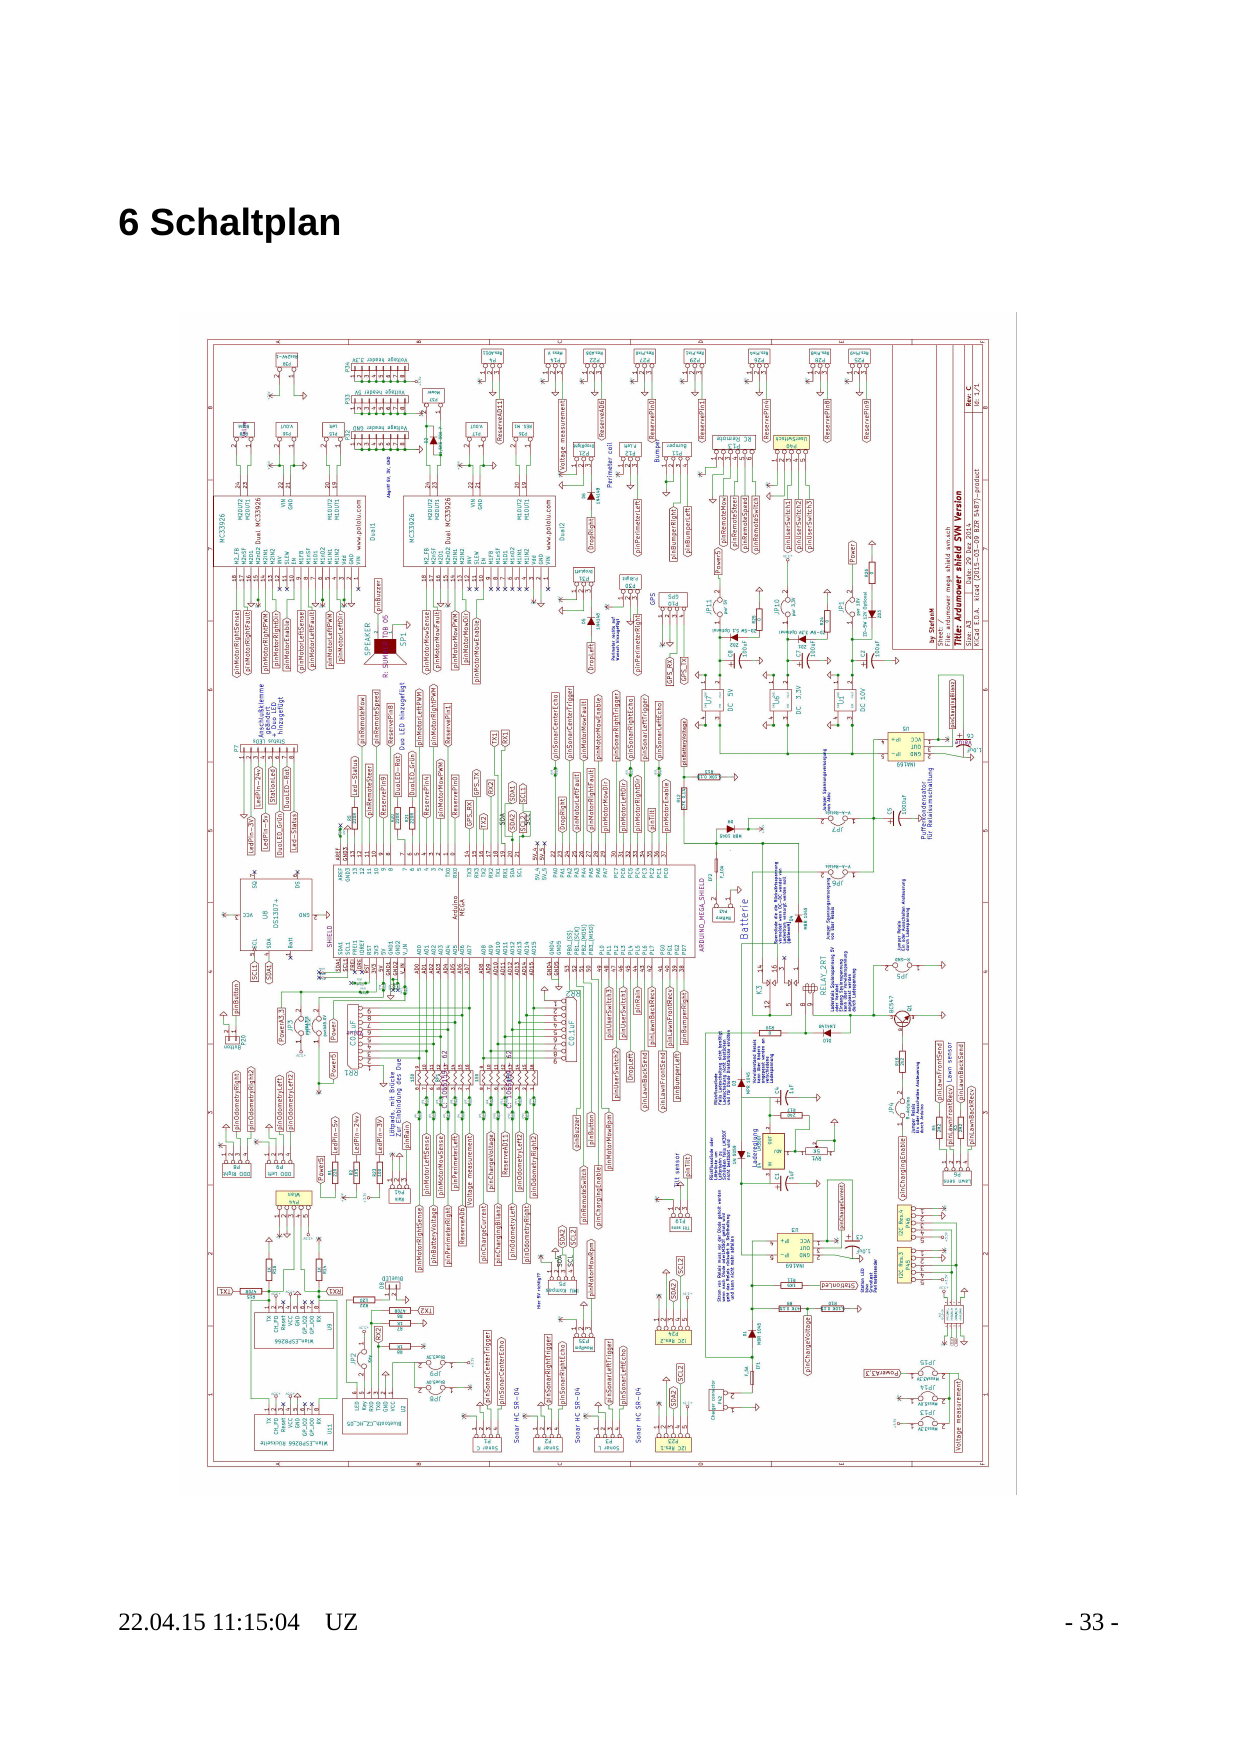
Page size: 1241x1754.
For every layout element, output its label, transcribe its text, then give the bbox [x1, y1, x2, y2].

subtitle 6 Schaltplan [118, 199, 1122, 243]
picture [180, 312, 1017, 1495]
